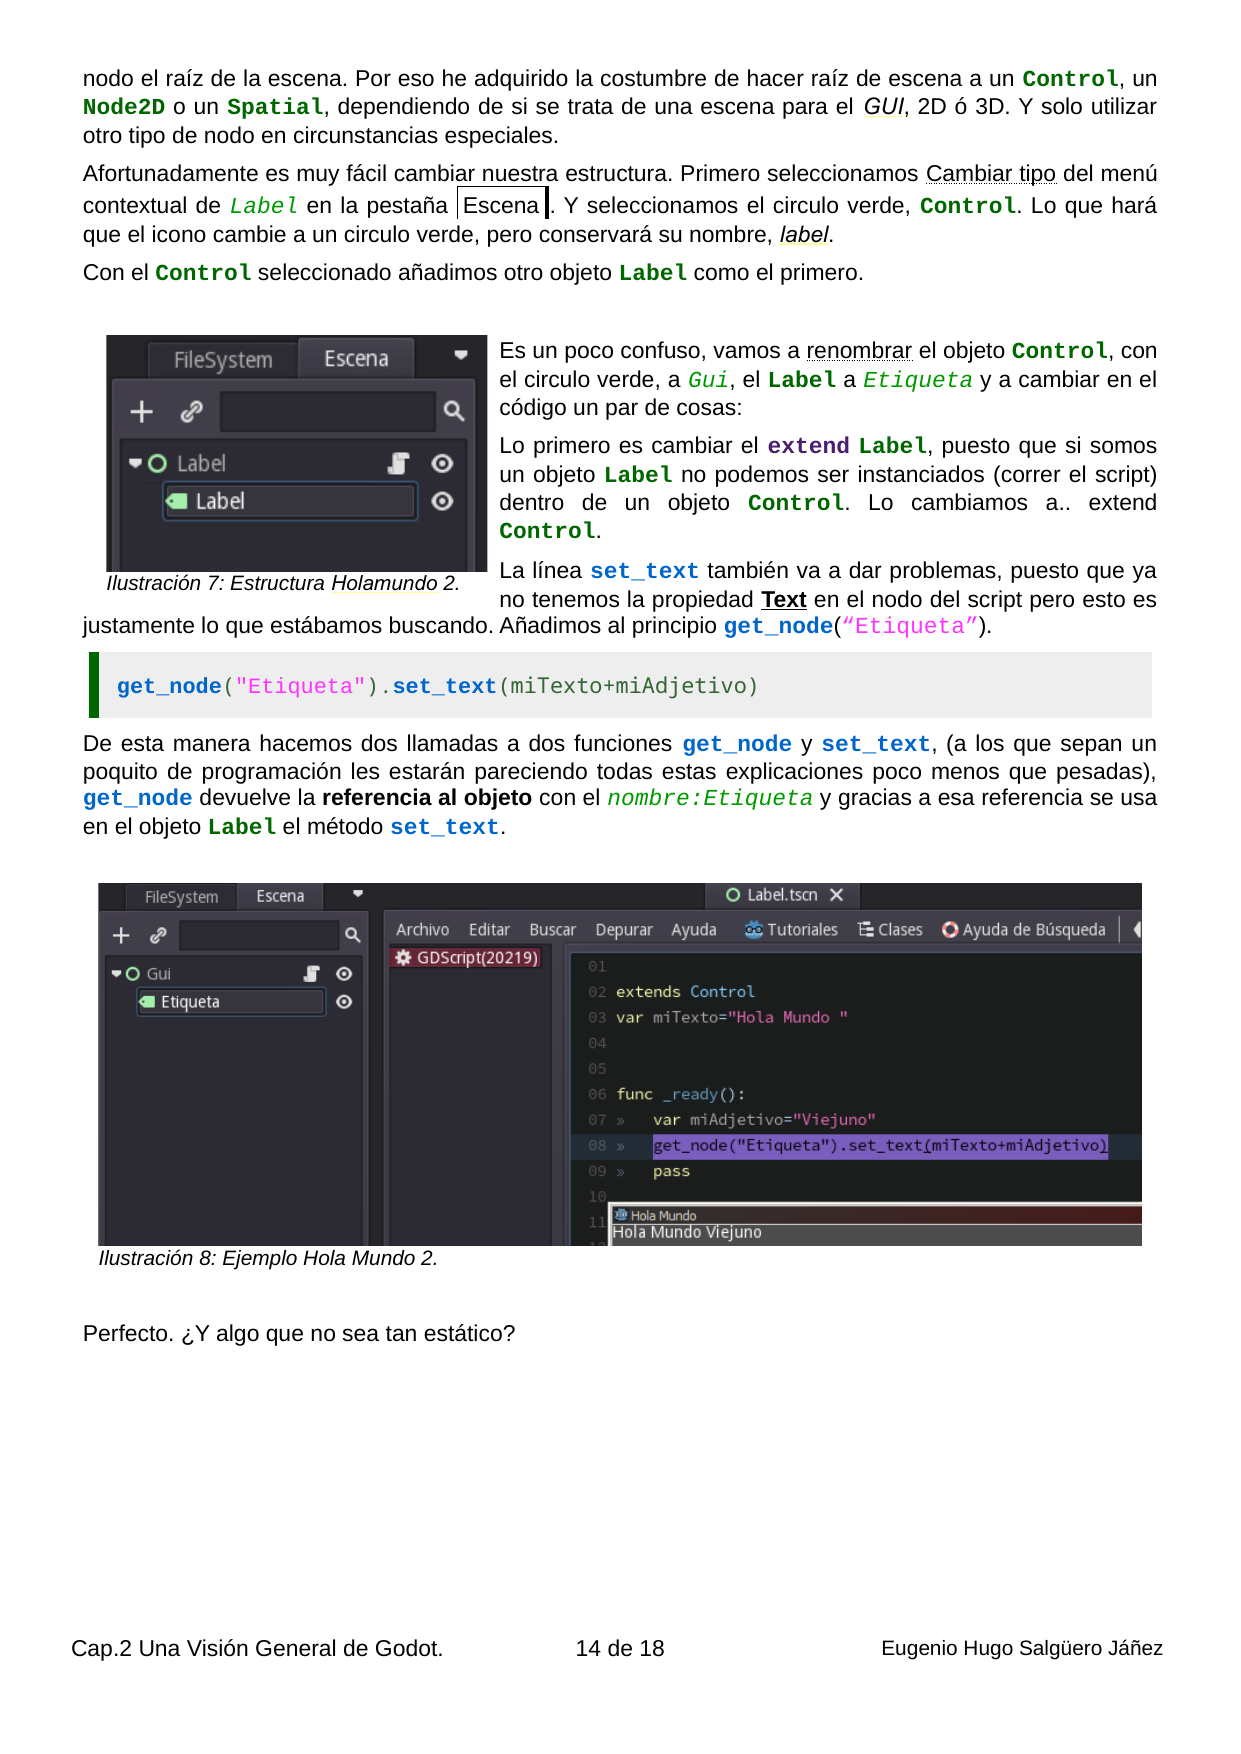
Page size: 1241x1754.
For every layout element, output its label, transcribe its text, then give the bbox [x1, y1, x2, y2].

picture [98, 883, 1142, 1246]
picture [106, 335, 488, 572]
text Ilustración 8: Ejemplo Hola Mundo 2. [98, 1246, 1142, 1270]
text Con el Control seleccionado añadimos otro objeto Label como el primero. [83, 259, 1158, 287]
text Ilustración 7: Estructura Holamundo 2. [106, 572, 487, 595]
text nodo el raíz de la escena. Por eso he adquirido la costumbre de hacer raíz de escena a un Control, un Node2D o un Spatial, dependiendo de si se trata de una escena para el GUI, 2D ó 3D. Y solo utilizar otro tipo de nodo en circunstancias especiales. [83, 65, 1158, 148]
text Perfecto. ¿Y algo que no sea tan estático? [83, 1320, 1158, 1346]
text Lo primero es cambiar el extend Label, puesto que si somos un objeto Label no podemos ser instanciados (correr el script) dentro de un objeto Control. Lo cambiamos a.. extend Control. [488, 432, 1158, 546]
text get_node("Etiqueta").set_text(miTexto+miAdjetivo) [99, 652, 1152, 718]
text Es un poco confuso, vamos a renombrar el objeto Control, con el circulo verde, a Gui, el Label a Etiqueta y a cambiar en el código un par de cosas: [488, 337, 1158, 420]
text La línea set_text también va a dar problemas, puesto que ya no tenemos la propiedad Text en el nodo del script pero esto es justamente lo que estábamos buscando. Añadimos al principio get_node(“Etiqueta”). [83, 557, 1158, 640]
text De esta manera hacemos dos llamadas a dos funciones get_node y set_text, (a los que sepan un poquito de programación les estarán pareciendo todas estas explicaciones poco menos que pesadas), get_node devuelve la referencia al objeto con el nombre:Etiqueta y gracias a esa referencia se usa en el objeto Label el método set_text. [83, 729, 1158, 841]
text Afortunadamente es muy fácil cambiar nuestra estructura. Primero seleccionamos Cambiar tipo del menú contextual de Label en la pestaña Escena. Y seleccionamos el circulo verde, Control. Lo que hará que el icono cambie a un circulo verde, pero conservará su nombre, label. [83, 160, 1158, 247]
